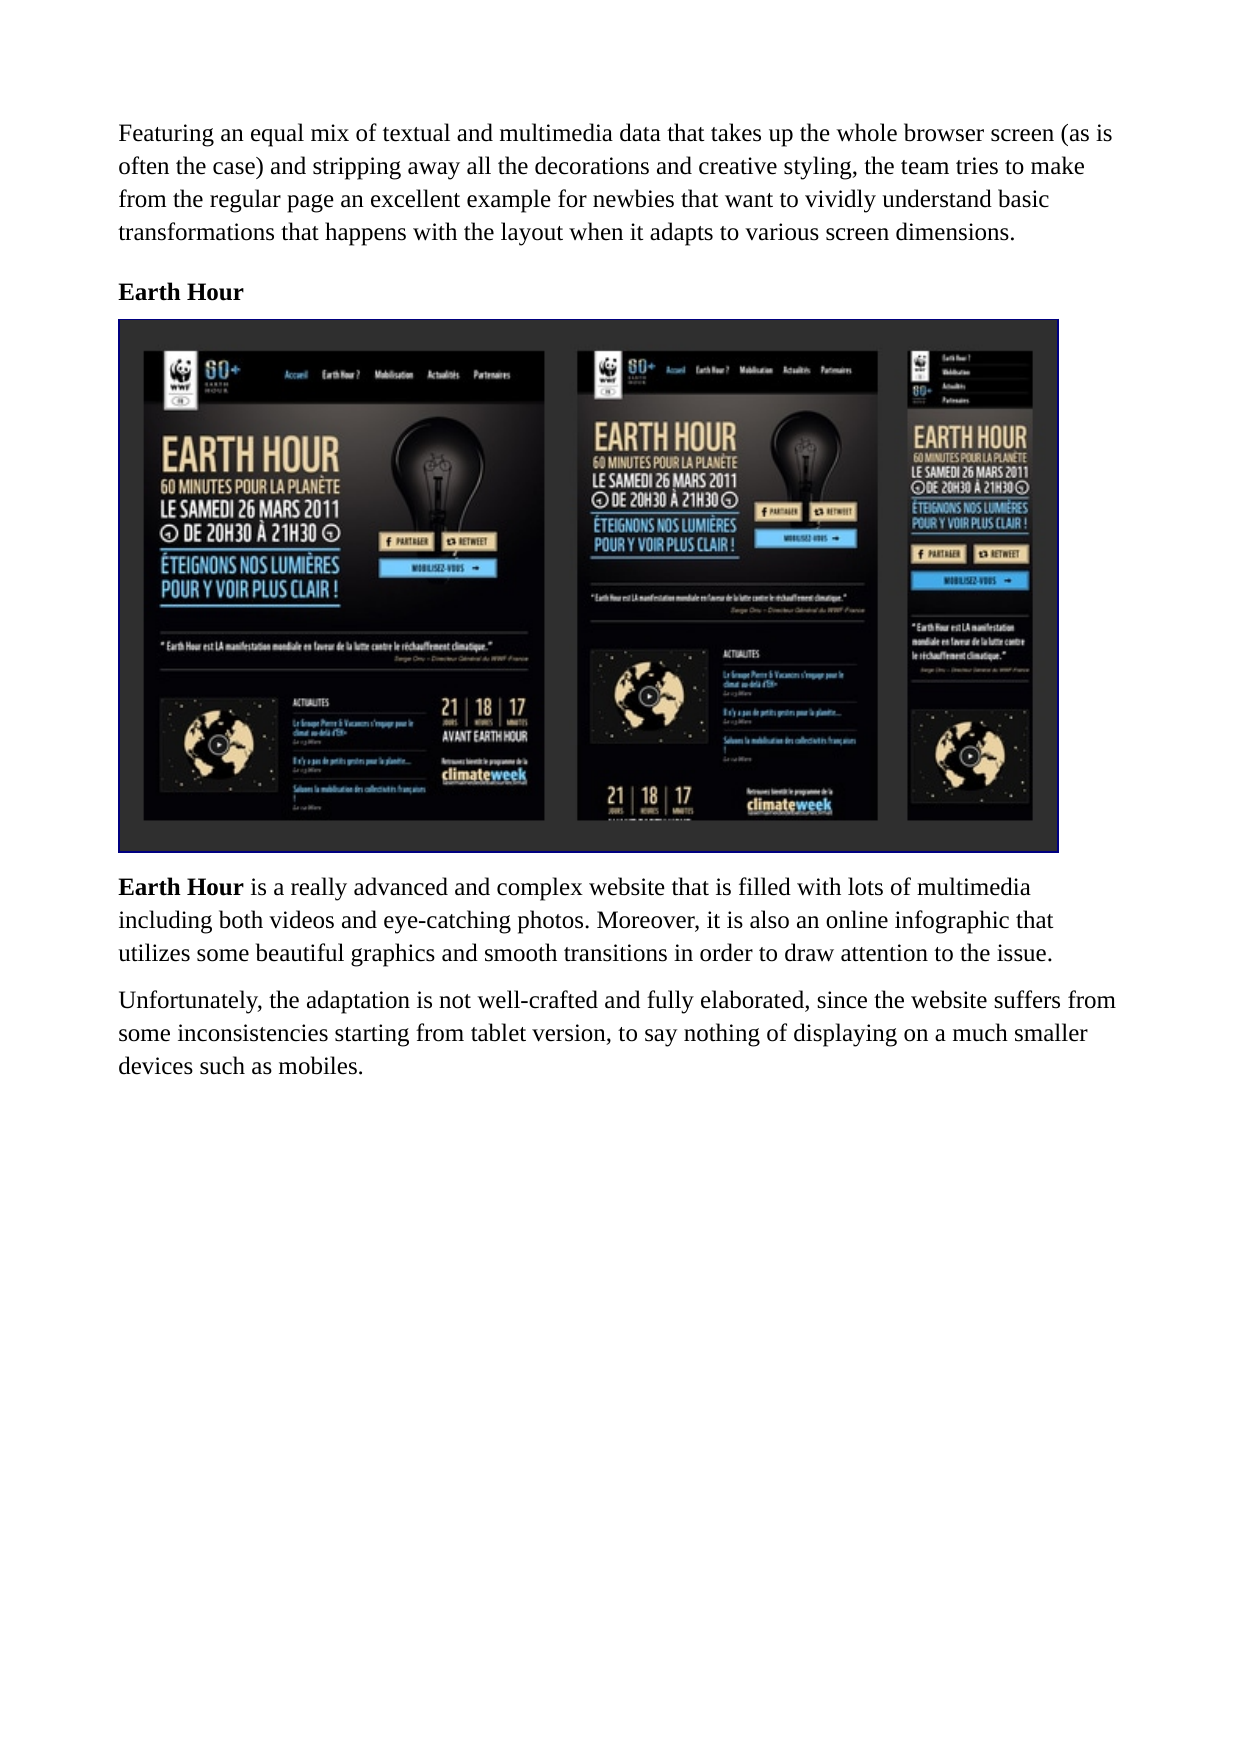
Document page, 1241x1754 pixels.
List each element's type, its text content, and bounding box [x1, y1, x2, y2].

picture [120, 320, 1057, 851]
text Featuring an equal mix of textual and multimedia data that takes up the whole browser screen (as is often the case) and stripping away all the decorations and creative styling, the team tries to make from the regular page an excellent example for newbies that want to vividly understand basic transformations that happens with the layout when it adapts to various screen dimensions. [118, 118, 1122, 246]
text Unfortunately, the adaptation is not well-crafted and fully elaborated, since the website suffers from some inconsistencies starting from tablet version, to say nothing of displaying on a much smaller devices such as mobiles. [118, 985, 1122, 1080]
text Earth Hour is a really advanced and complex website that is filled with lots of multimedia including both videos and eye-catching photos. Moreover, it is also an online infographic that utilizes some beautiful graphics and smooth transitions in order to draw attention to the issue. [118, 872, 1122, 967]
subtitle Earth Hour [118, 277, 1122, 306]
